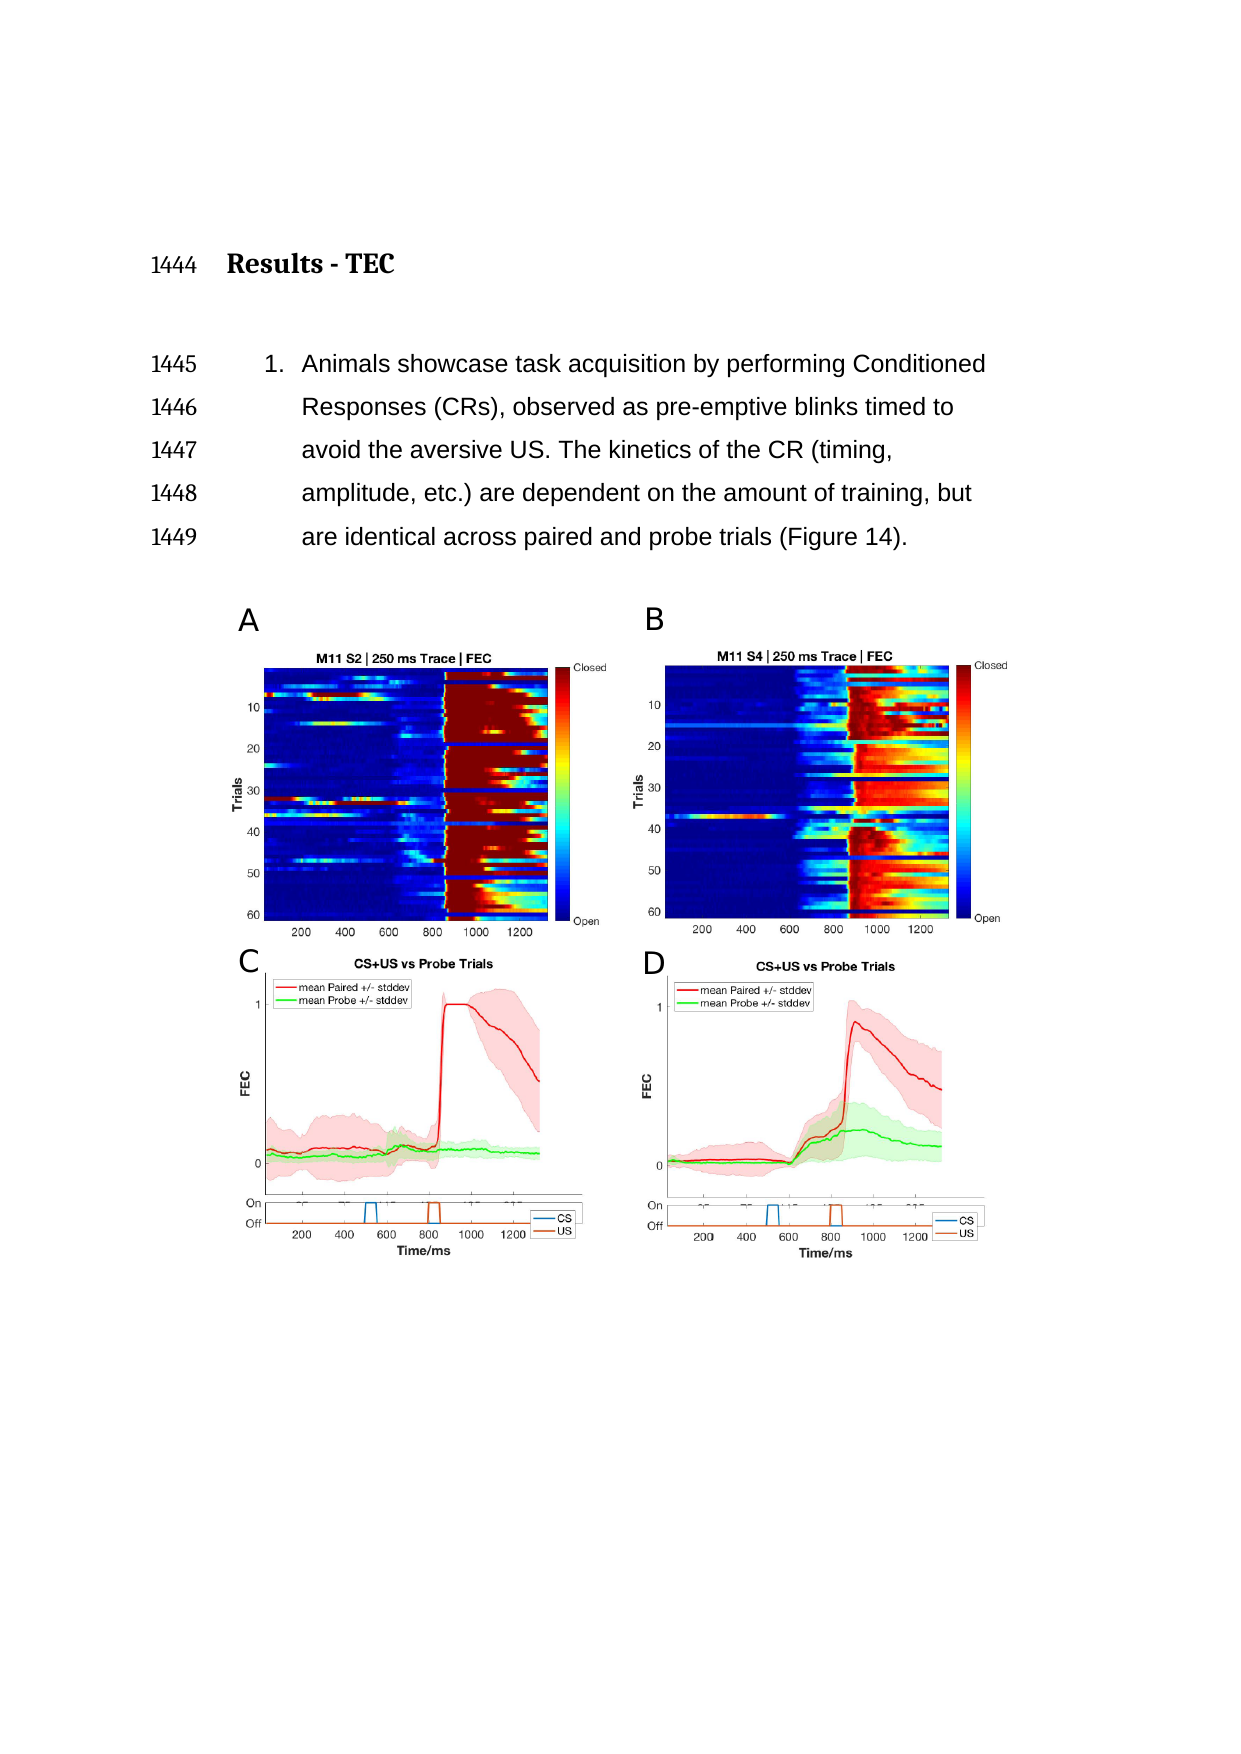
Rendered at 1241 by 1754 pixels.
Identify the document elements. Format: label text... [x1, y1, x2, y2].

subtitle Results - TEC [226, 247, 1014, 281]
list Animals showcase task acquisition by performing Conditioned Responses (CRs), observed as pre-emptive blinks timed to avoid the aversive US. The kinetics of the CR (timing, amplitude, etc.) are dependent on the amount of training, but are identical across paired and probe trials (Figure 14). [264, 349, 1014, 550]
